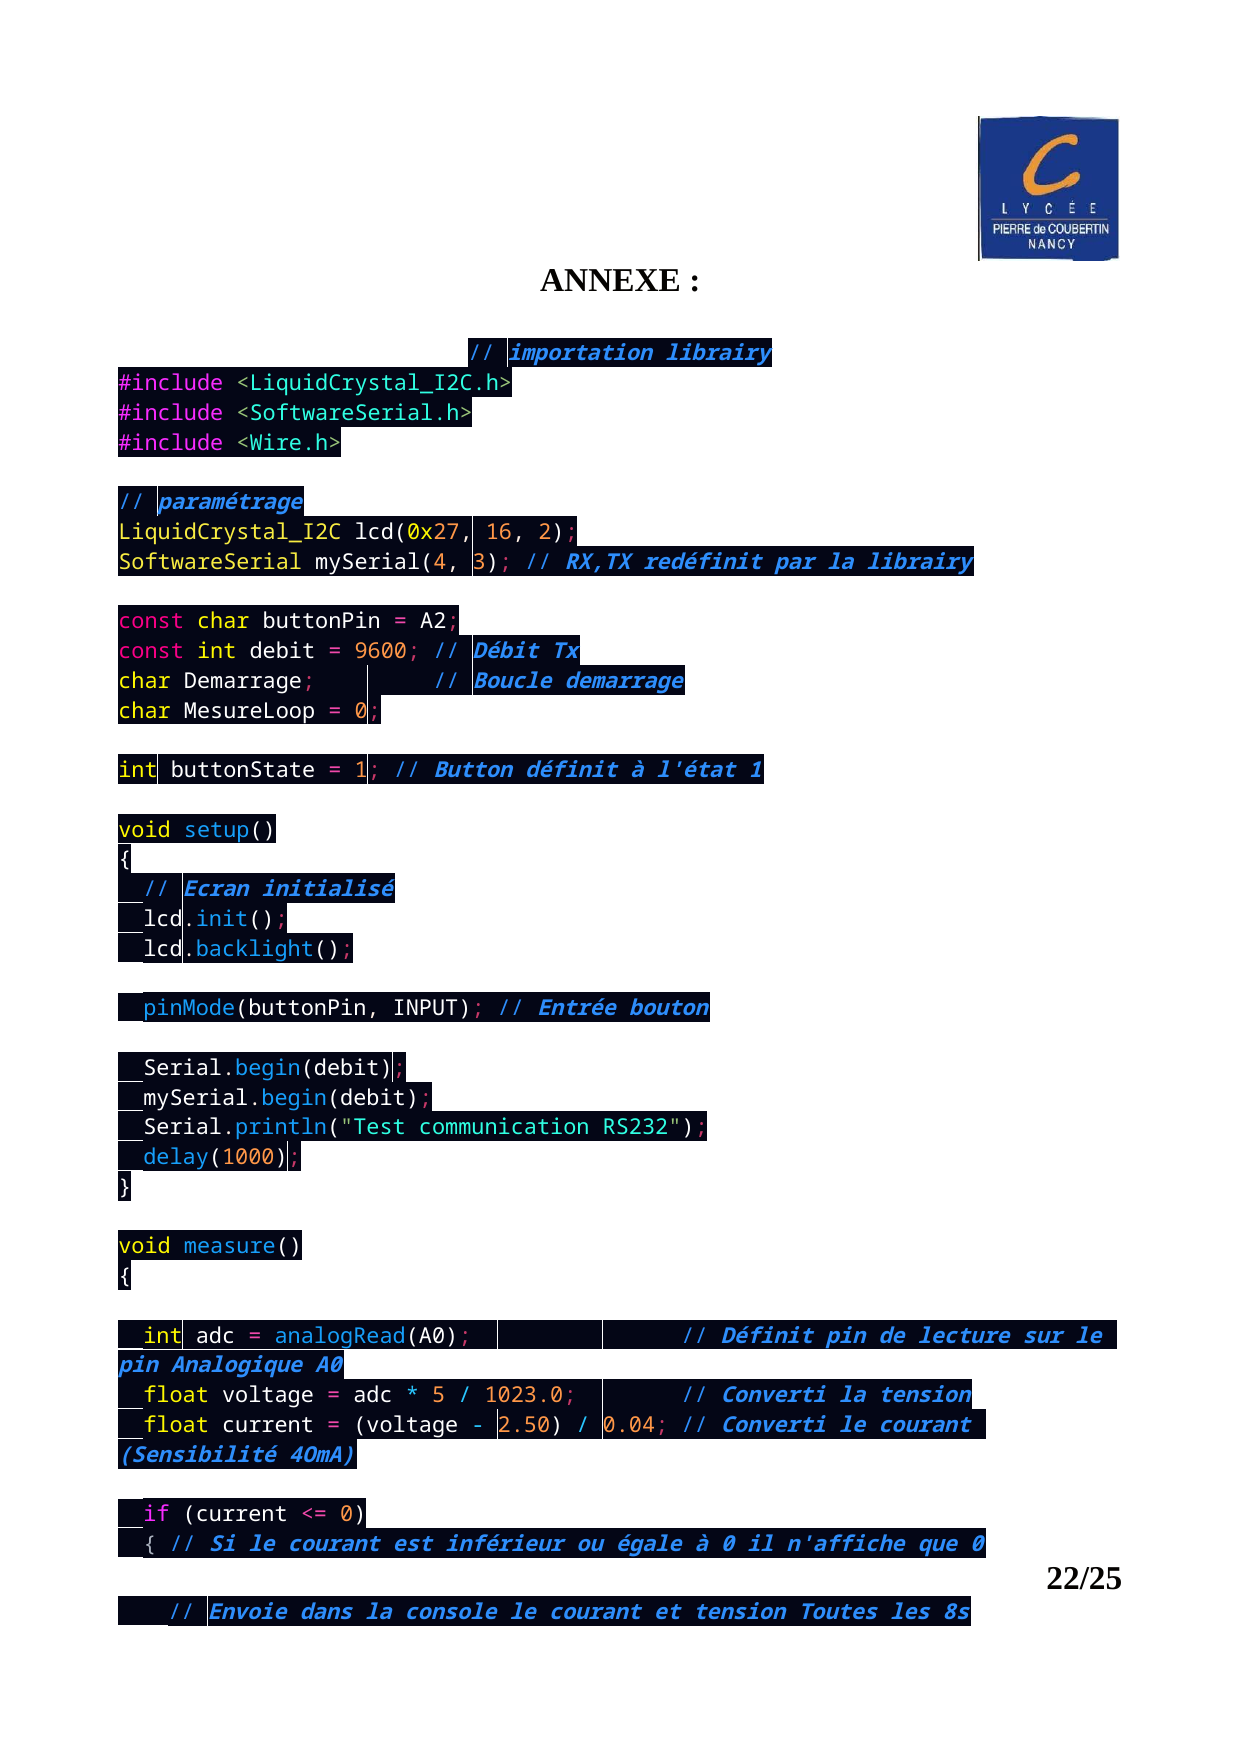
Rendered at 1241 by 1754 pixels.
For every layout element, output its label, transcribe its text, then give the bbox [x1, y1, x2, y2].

text } [118, 1171, 1122, 1201]
picture [975, 116, 1120, 261]
text delay(1000); [118, 1141, 1122, 1171]
text // Ecran initialisé [118, 873, 1122, 903]
text #include <Wire.h> [118, 427, 1122, 457]
text SoftwareSerial mySerial(4, 3); // RX,TX redéfinit par la librairy [118, 546, 1122, 576]
text #include <SoftwareSerial.h> [118, 397, 1122, 427]
text 22/25 [118, 1558, 1122, 1596]
text #include <LiquidCrystal_I2C.h> [118, 367, 1122, 397]
text char MesureLoop = 0; [118, 695, 1122, 724]
text lcd.init(); [118, 903, 1122, 933]
text { [118, 843, 1122, 873]
text float voltage = adc * 5 / 1023.0; // Converti la tension [118, 1379, 1122, 1409]
text { // Si le courant est inférieur ou égale à 0 il n'affiche que 0 [118, 1528, 1122, 1558]
text // Envoie dans la console le courant et tension Toutes les 8s [118, 1596, 1122, 1626]
text Serial.println("Test communication RS232"); [118, 1111, 1122, 1141]
text // importation librairy [118, 337, 1122, 367]
text LiquidCrystal_I2C lcd(0x27, 16, 2); [118, 516, 1122, 546]
text int buttonState = 1; // Button définit à l'état 1 [118, 754, 1122, 784]
text pinMode(buttonPin, INPUT); // Entrée bouton [118, 992, 1122, 1022]
text mySerial.begin(debit); [118, 1082, 1122, 1111]
text { [118, 1260, 1122, 1290]
text Serial.begin(debit); [118, 1052, 1122, 1082]
text const int debit = 9600; // Débit Tx [118, 635, 1122, 665]
text void setup() [118, 814, 1122, 843]
text if (current <= 0) [118, 1498, 1122, 1528]
text lcd.backlight(); [118, 933, 1122, 963]
text char Demarrage; // Boucle demarrage [118, 665, 1122, 695]
text void measure() [118, 1230, 1122, 1260]
text const char buttonPin = A2; [118, 605, 1122, 635]
text // paramétrage [118, 486, 1122, 516]
text float current = (voltage - 2.50) / 0.04; // Converti le courant (Sensibilité 4OmA) [118, 1409, 1122, 1469]
text int adc = analogRead(A0); // Définit pin de lecture sur le pin Analogique A0 [118, 1320, 1122, 1379]
text ANNEXE : [118, 118, 1122, 299]
